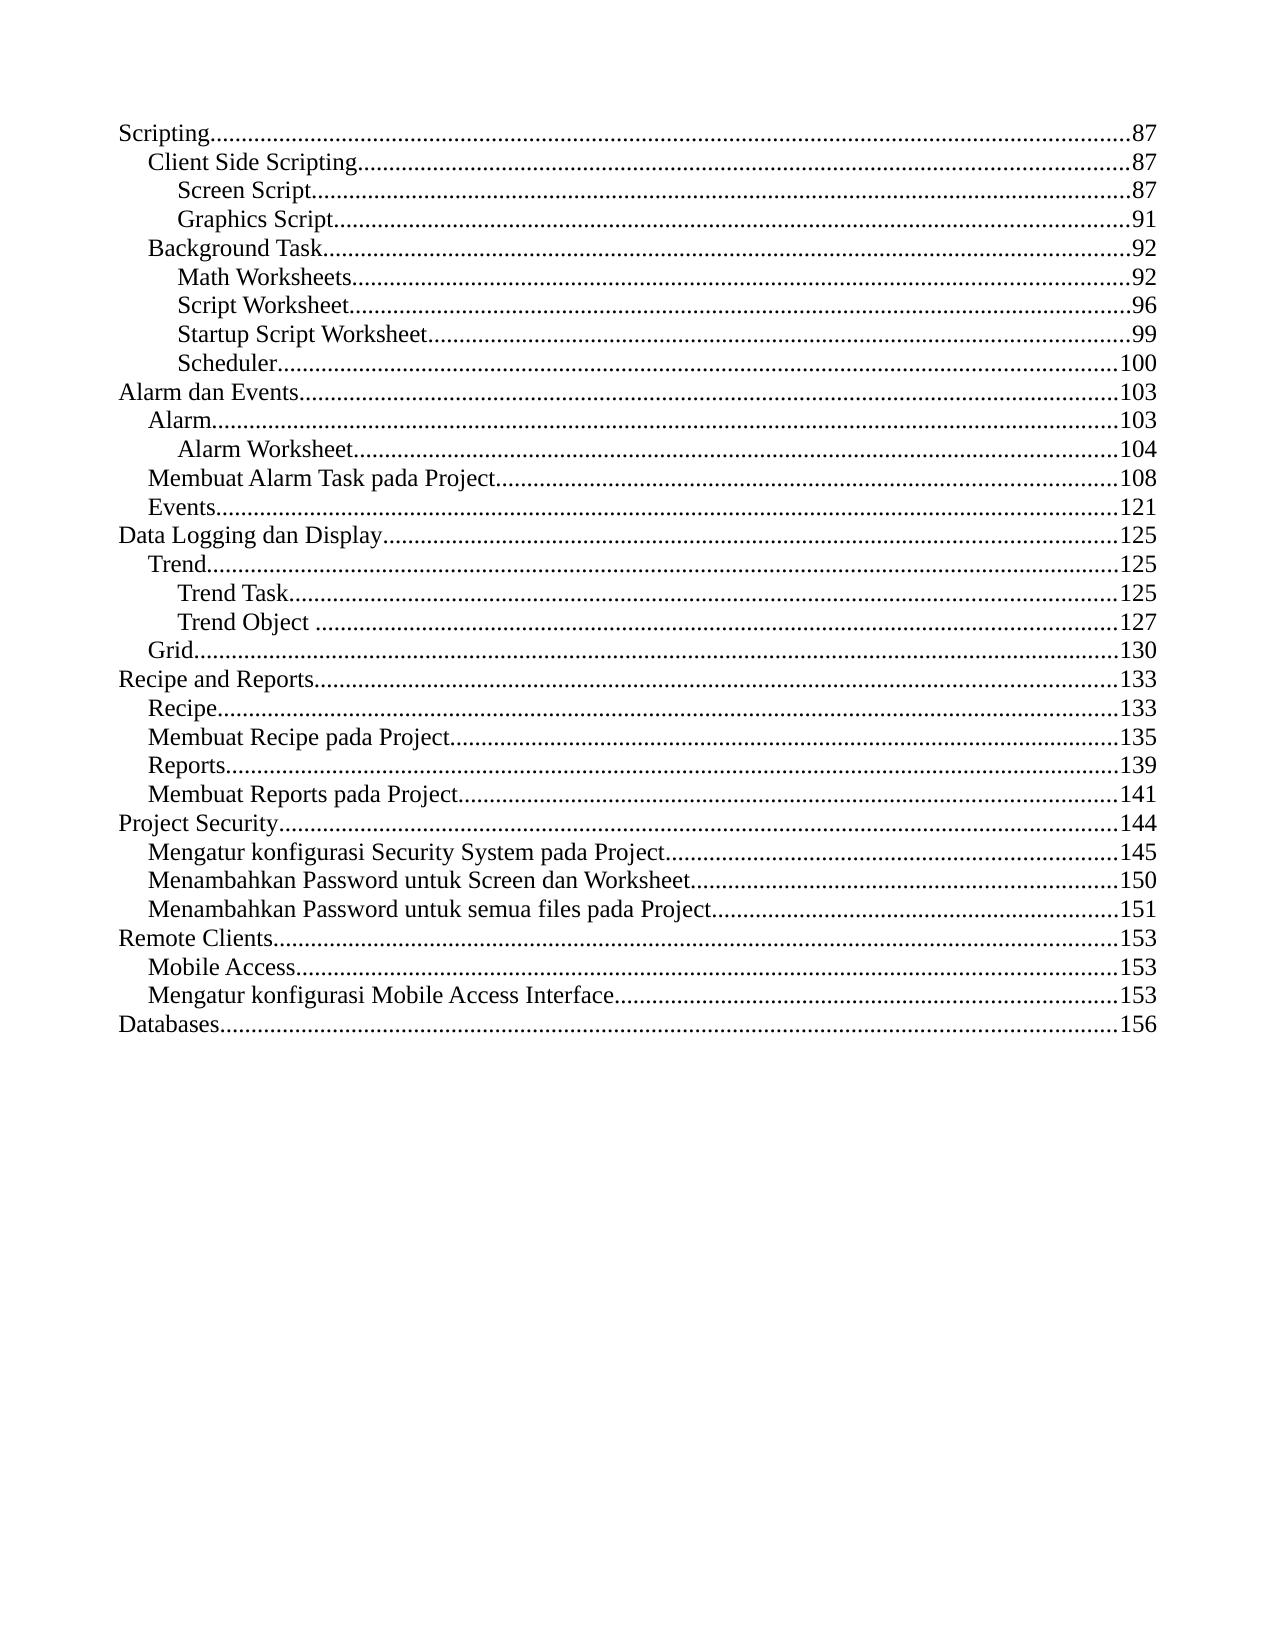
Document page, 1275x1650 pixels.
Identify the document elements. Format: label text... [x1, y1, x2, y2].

text Alarm Worksheet 104 [177, 434, 1157, 463]
text Mobile Access 153 [148, 952, 1157, 981]
text Membuat Alarm Task pada Project 108 [148, 463, 1157, 492]
text Menambahkan Password untuk semua files pada Project 151 [148, 894, 1157, 923]
text Trend Task 125 [177, 578, 1157, 607]
text Project Security 144 [118, 808, 1157, 837]
text Remote Clients 153 [118, 923, 1157, 952]
text Recipe and Reports 133 [118, 664, 1157, 693]
text Events 121 [148, 492, 1157, 521]
text Membuat Recipe pada Project 135 [148, 722, 1157, 751]
text Reports 139 [148, 751, 1157, 779]
text Alarm dan Events 103 [118, 377, 1157, 406]
text Data Logging dan Display 125 [118, 521, 1157, 549]
text Trend 125 [148, 549, 1157, 578]
text Screen Script 87 [177, 176, 1157, 204]
text Recipe 133 [148, 693, 1157, 722]
text Membuat Reports pada Project 141 [148, 779, 1157, 808]
text Mengatur konfigurasi Mobile Access Interface 153 [148, 981, 1157, 1009]
text Mengatur konfigurasi Security System pada Project 145 [148, 837, 1157, 866]
text Scheduler 100 [177, 348, 1157, 377]
text Script Worksheet 96 [177, 291, 1157, 319]
text Databases 156 [118, 1009, 1157, 1038]
text Grid 130 [148, 636, 1157, 664]
text Startup Script Worksheet 99 [177, 319, 1157, 348]
text Math Worksheets 92 [177, 262, 1157, 291]
text Alarm 103 [148, 406, 1157, 434]
text Scripting 87 [118, 118, 1157, 147]
text Graphics Script 91 [177, 204, 1157, 233]
text Client Side Scripting 87 [148, 147, 1157, 176]
text Background Task 92 [148, 233, 1157, 262]
text Trend Object 127 [177, 607, 1157, 636]
text Menambahkan Password untuk Screen dan Worksheet 150 [148, 866, 1157, 894]
